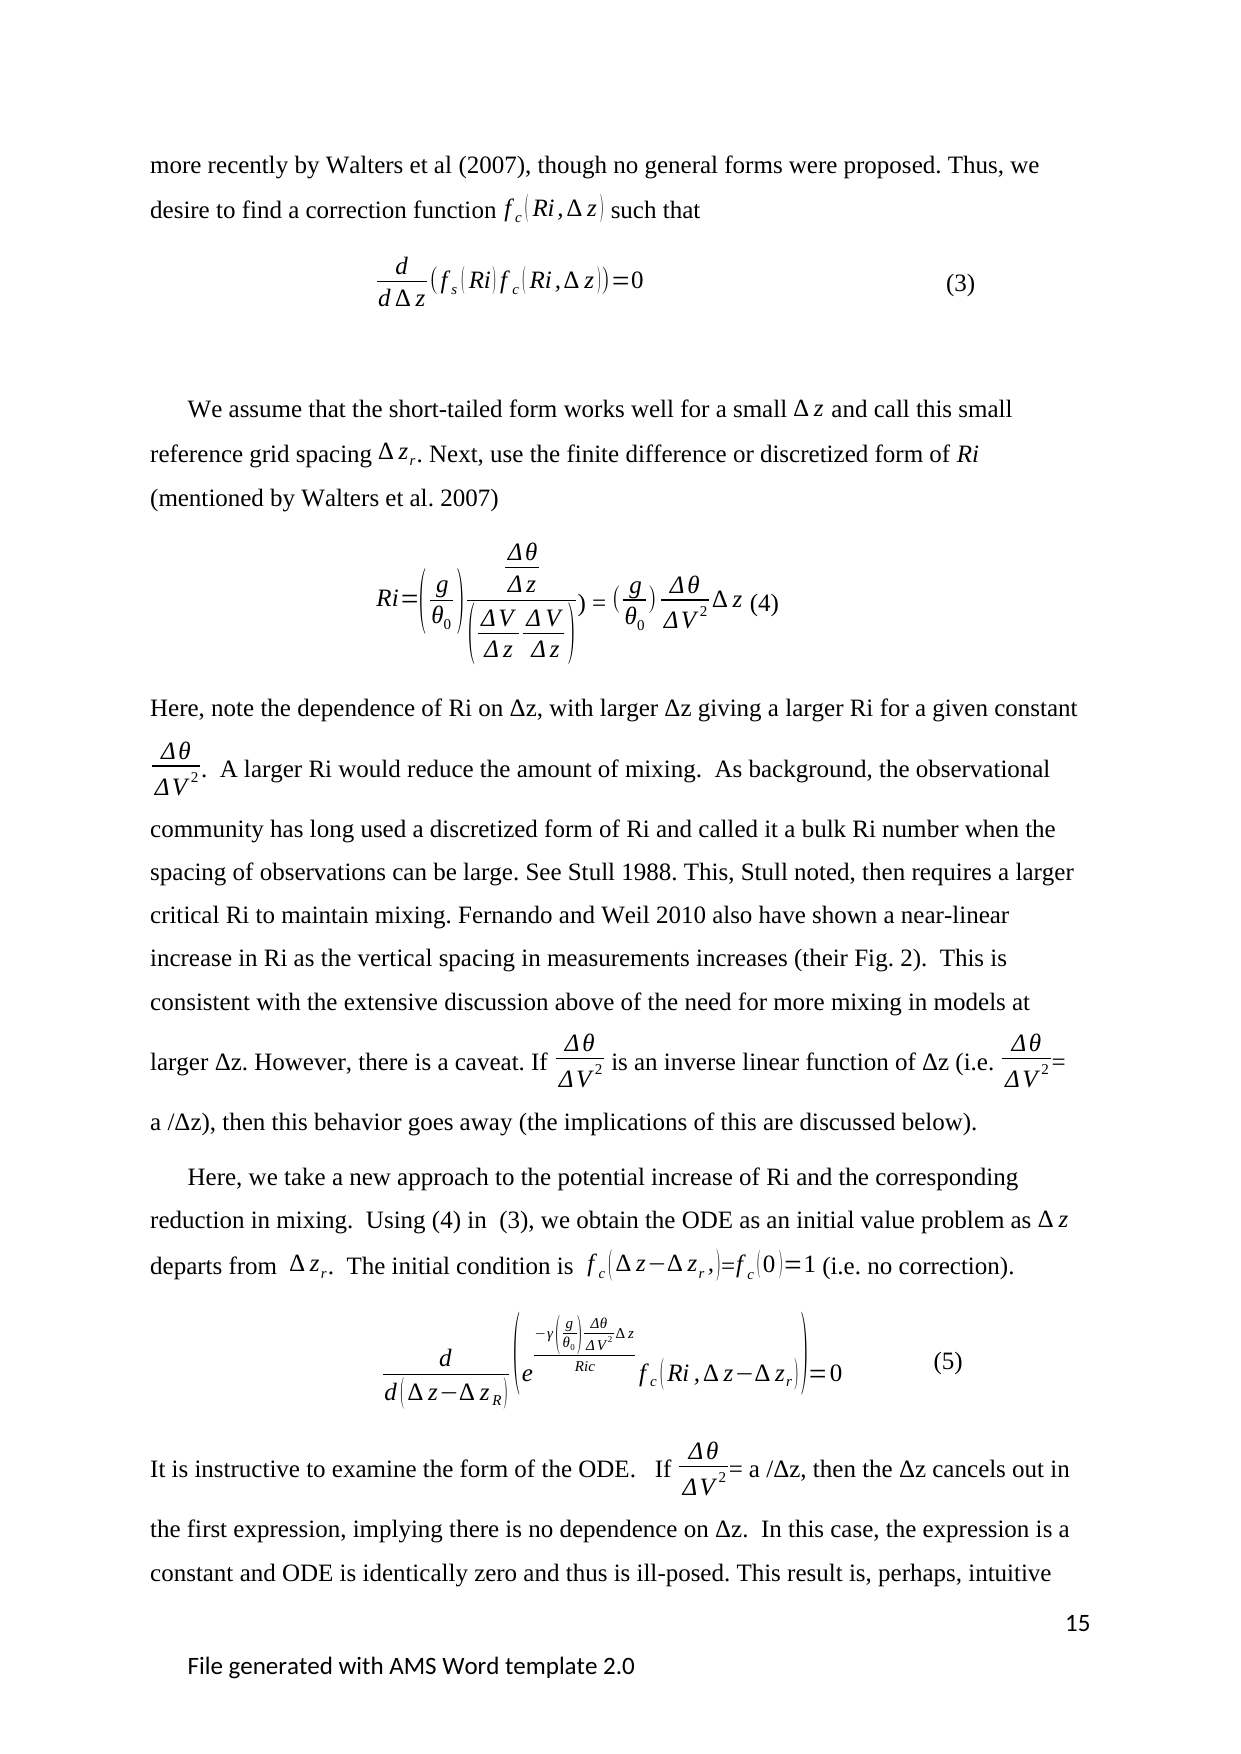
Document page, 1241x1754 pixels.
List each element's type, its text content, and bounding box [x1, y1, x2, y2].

text It is instructive to examine the form of the ODE. If = a /Δz, then the Δz cancels out in the first expression, implying there is no dependence on Δz. In this case, the expression is a constant and ODE is identically zero and thus is ill-posed. This result is, perhaps, intuitive [150, 1438, 1090, 1586]
text (5) [150, 1310, 1090, 1411]
text Here, note the dependence of Ri on Δz, with larger Δz giving a larger Ri for a given constant . A larger Ri would reduce the amount of mixing. As background, the observational community has long used a discretized form of Ri and called it a bulk Ri number when the spacing of observations can be large. See Stull 1988. This, Stull noted, then requires a larger critical Ri to maintain mixing. Fernando and Weil 2010 also have shown a near-linear increase in Ri as the vertical spacing in measurements increases (their Fig. 2). This is consistent with the extensive discussion above of the need for more mixing in models at larger Δz. However, there is a caveat. If is an inverse linear function of Δz (i.e. = a /Δz), then this behavior goes away (the implications of this are discussed below). [150, 693, 1090, 1135]
text Here, we take a new approach to the potential increase of Ri and the corresponding reduction in mixing. Using (4) in (3), we obtain the ODE as an initial value problem as departs from . The initial condition is = (i.e. no correction). [150, 1162, 1090, 1283]
text (3) [150, 253, 1090, 312]
text We assume that the short-tailed form works well for a small and call this small reference grid spacing . Next, use the finite difference or discretized form of Ri (mentioned by Walters et al. 2007) [150, 394, 1090, 512]
text more recently by Walters et al (2007), though no general forms were proposed. Thus, we desire to find a correction function such that [150, 150, 1090, 226]
text ) = (4) [150, 539, 1090, 666]
